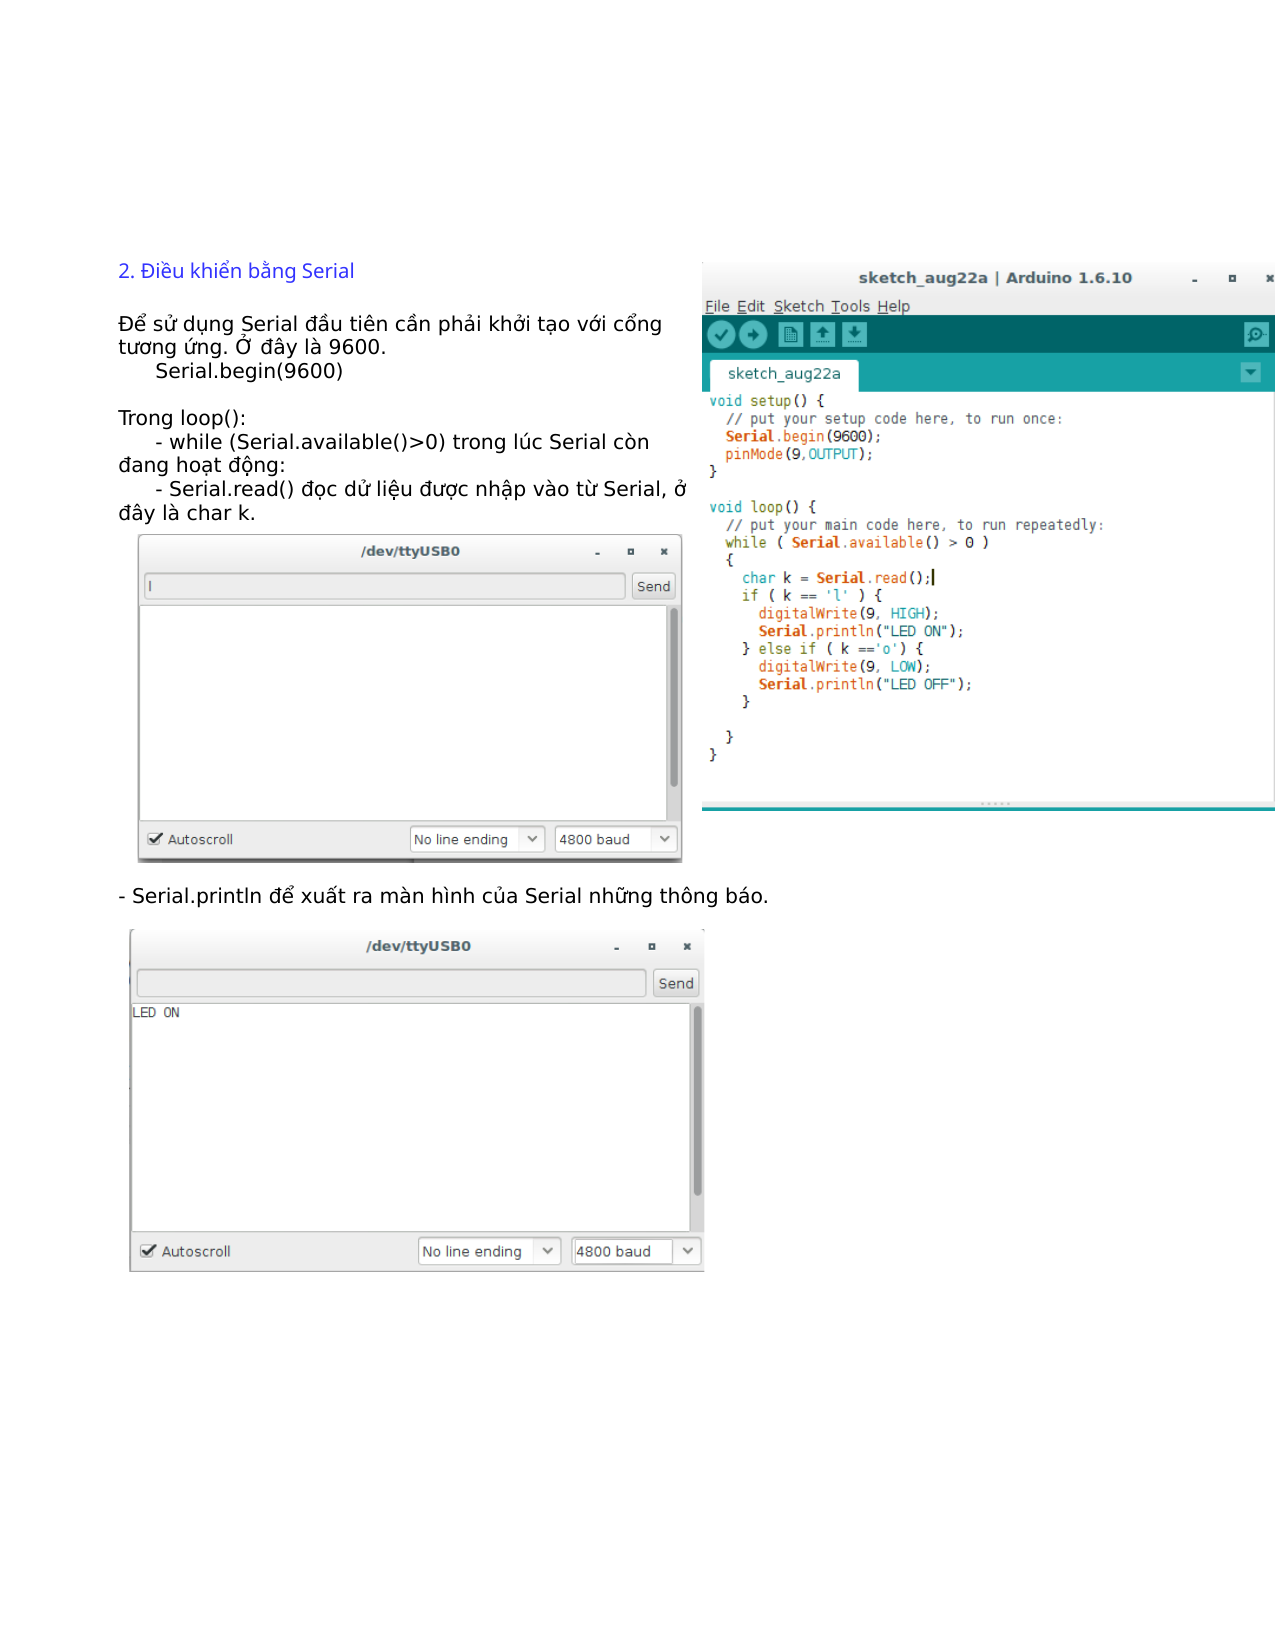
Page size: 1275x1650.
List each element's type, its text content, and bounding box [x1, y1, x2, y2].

text Trong loop(): [118, 407, 702, 430]
text - Serial.read() đọc dử liệu được nhập vào từ Serial, ở đây là char k. [118, 478, 702, 525]
text Để sử dụng Serial đầu tiên cần phải khởi tạo với cổng tương ứng. Ở đây là 9600. [118, 312, 702, 359]
text 2. Điều khiển bằng Serial [118, 257, 1157, 284]
picture [702, 262, 1275, 811]
text - while (Serial.available()>0) trong lúc Serial còn đang hoạt động: [118, 430, 702, 478]
text - Serial.println để xuất ra màn hình của Serial những thông báo. [118, 885, 1157, 909]
text Serial.begin(9600) [118, 359, 702, 383]
picture [137, 534, 683, 863]
picture [129, 929, 705, 1272]
